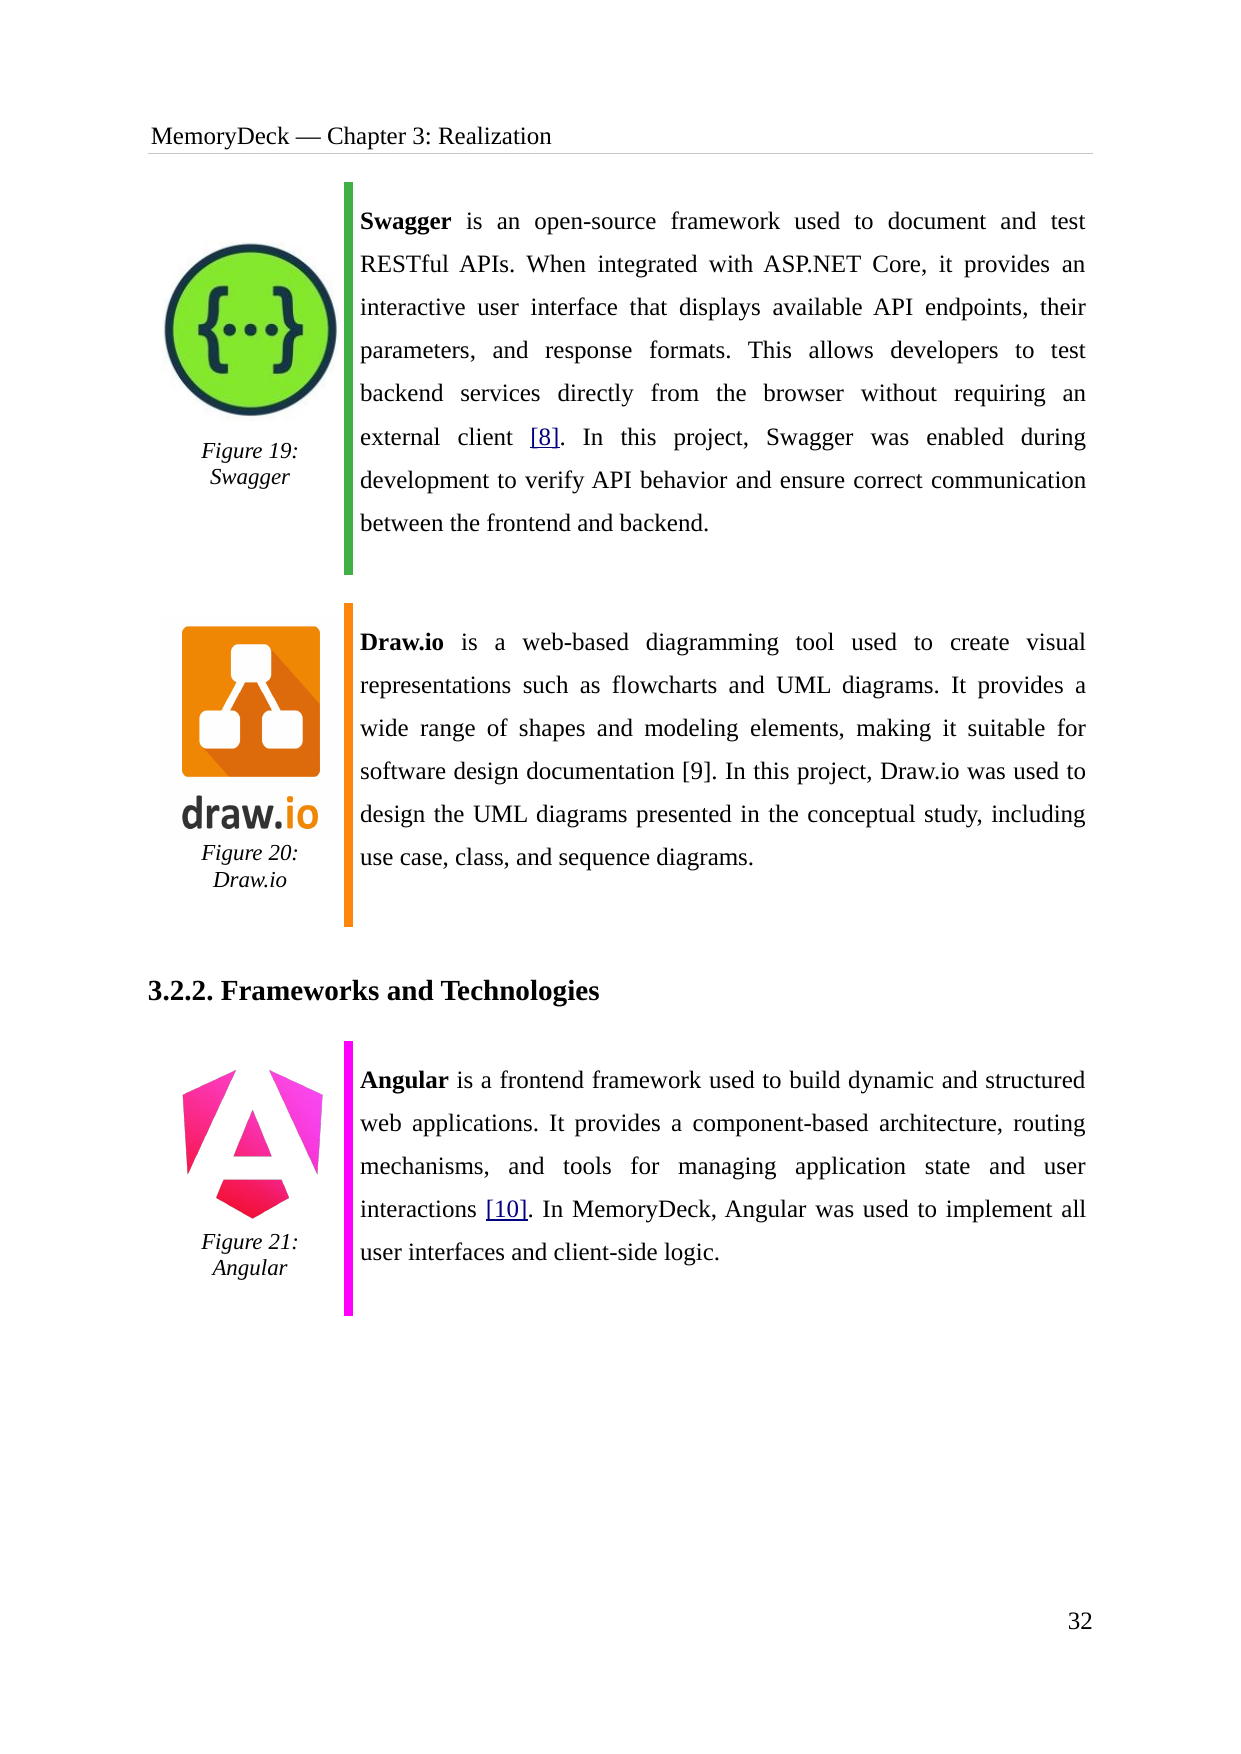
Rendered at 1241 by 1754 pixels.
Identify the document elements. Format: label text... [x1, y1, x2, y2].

picture [162, 223, 249, 437]
picture [162, 615, 340, 840]
table_header [148, 603, 344, 927]
table_header Angular is a frontend framework used to build dynamic and structured web applications. It provides a component-based architecture, routing mechanisms, and tools for managing application state and user interactions [10]. In MemoryDeck, Angular was used to implement all user interfaces and client-side logic. [353, 1041, 1093, 1316]
table_header Draw.io is a web-based diagramming tool used to create visual representations such as flowcharts and UML diagrams. It provides a wide range of shapes and modeling elements, making it suitable for software design documentation [9]. In this project, Draw.io was used to design the UML diagrams presented in the conceptual study, including use case, class, and sequence diagrams. [353, 603, 1093, 927]
table_header [148, 182, 344, 574]
subtitle 3.2.2. Frameworks and Technologies [148, 973, 1093, 1007]
table_header Swagger is an open-source framework used to document and test RESTful APIs. When integrated with ASP.NET Core, it provides an interactive user interface that displays available API endpoints, their parameters, and response formats. This allows developers to test backend services directly from the browser without requiring an external client [8]. In this project, Swagger was enabled during development to verify API behavior and ensure correct communication between the frontend and backend. [353, 182, 1093, 574]
table_header [148, 1041, 344, 1316]
